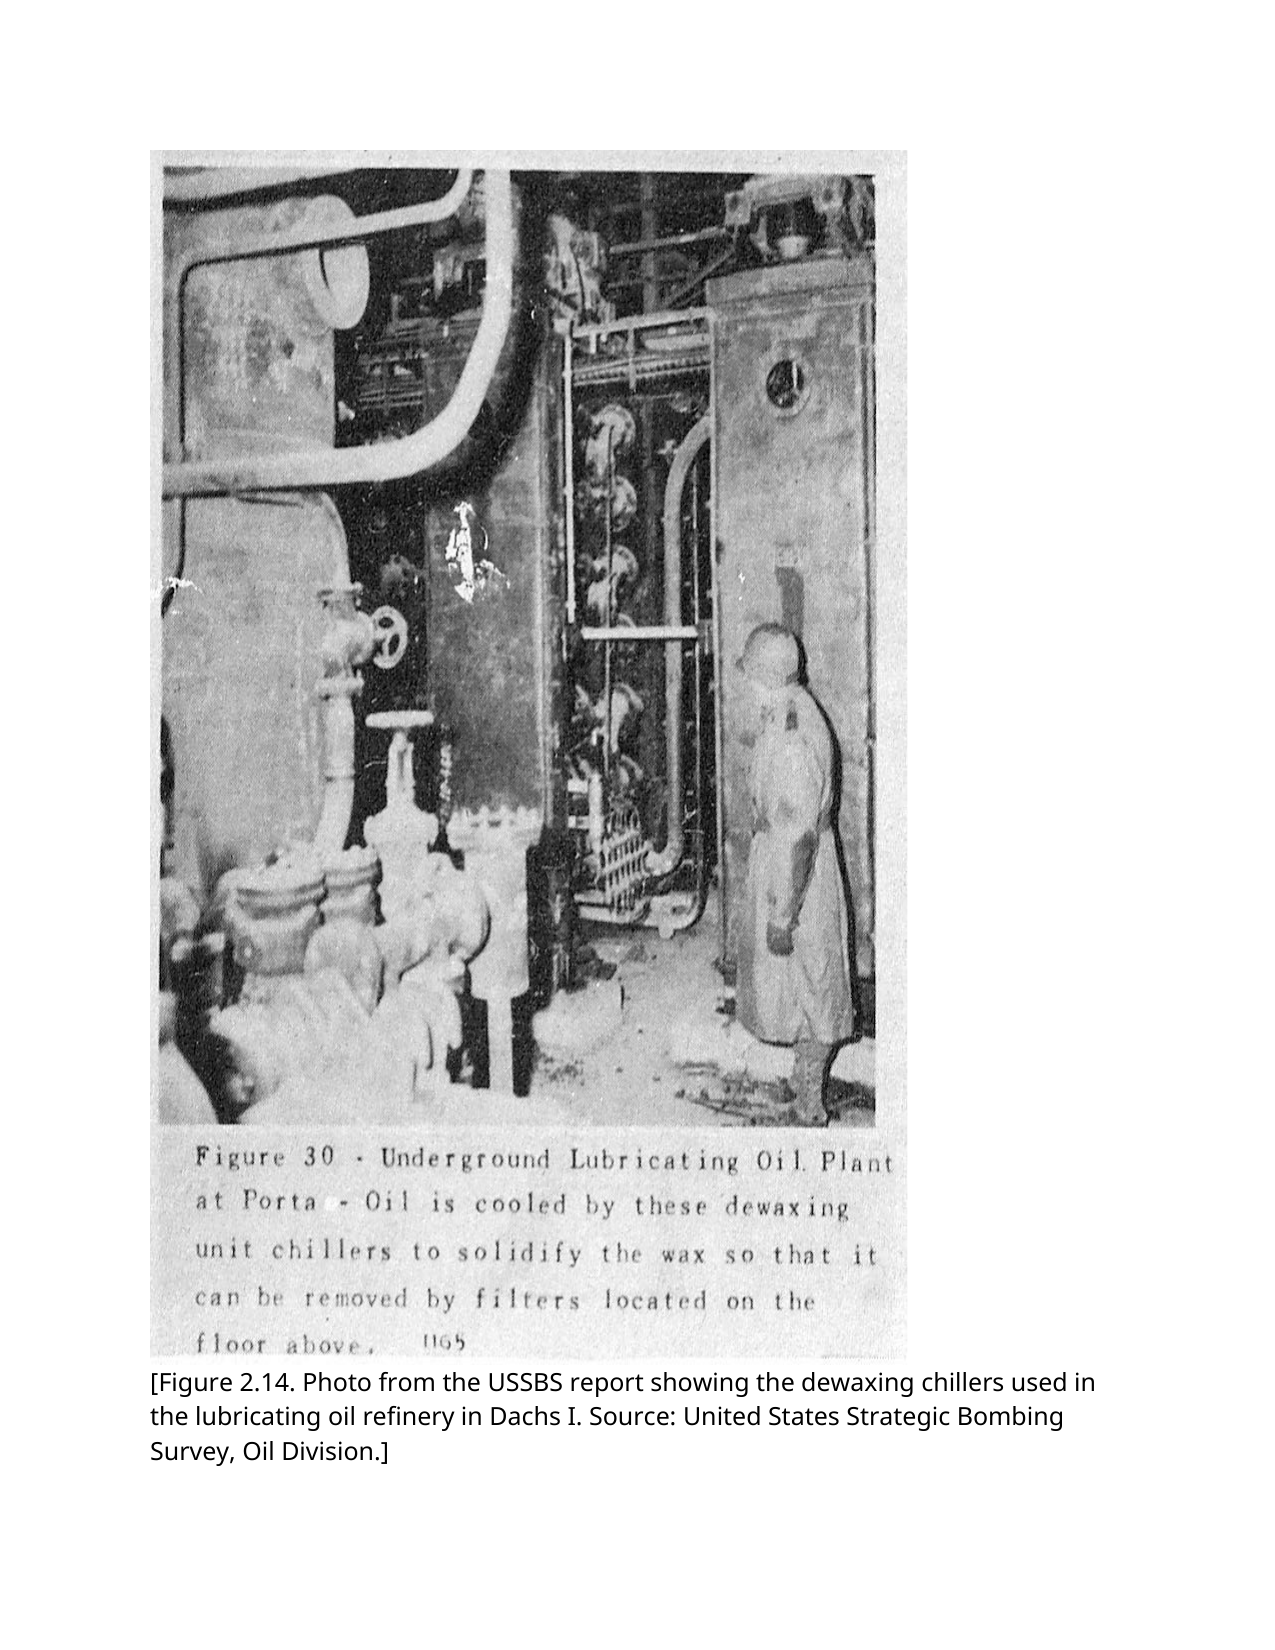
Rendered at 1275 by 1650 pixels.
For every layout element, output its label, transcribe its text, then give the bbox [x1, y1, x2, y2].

picture [150, 150, 908, 1365]
text [Figure 2.14. Photo from the USSBS report showing the dewaxing chillers used in the lubricating oil refinery in Dachs I. Source: United States Strategic Bombing Survey, Oil Division.] [150, 1365, 1125, 1467]
